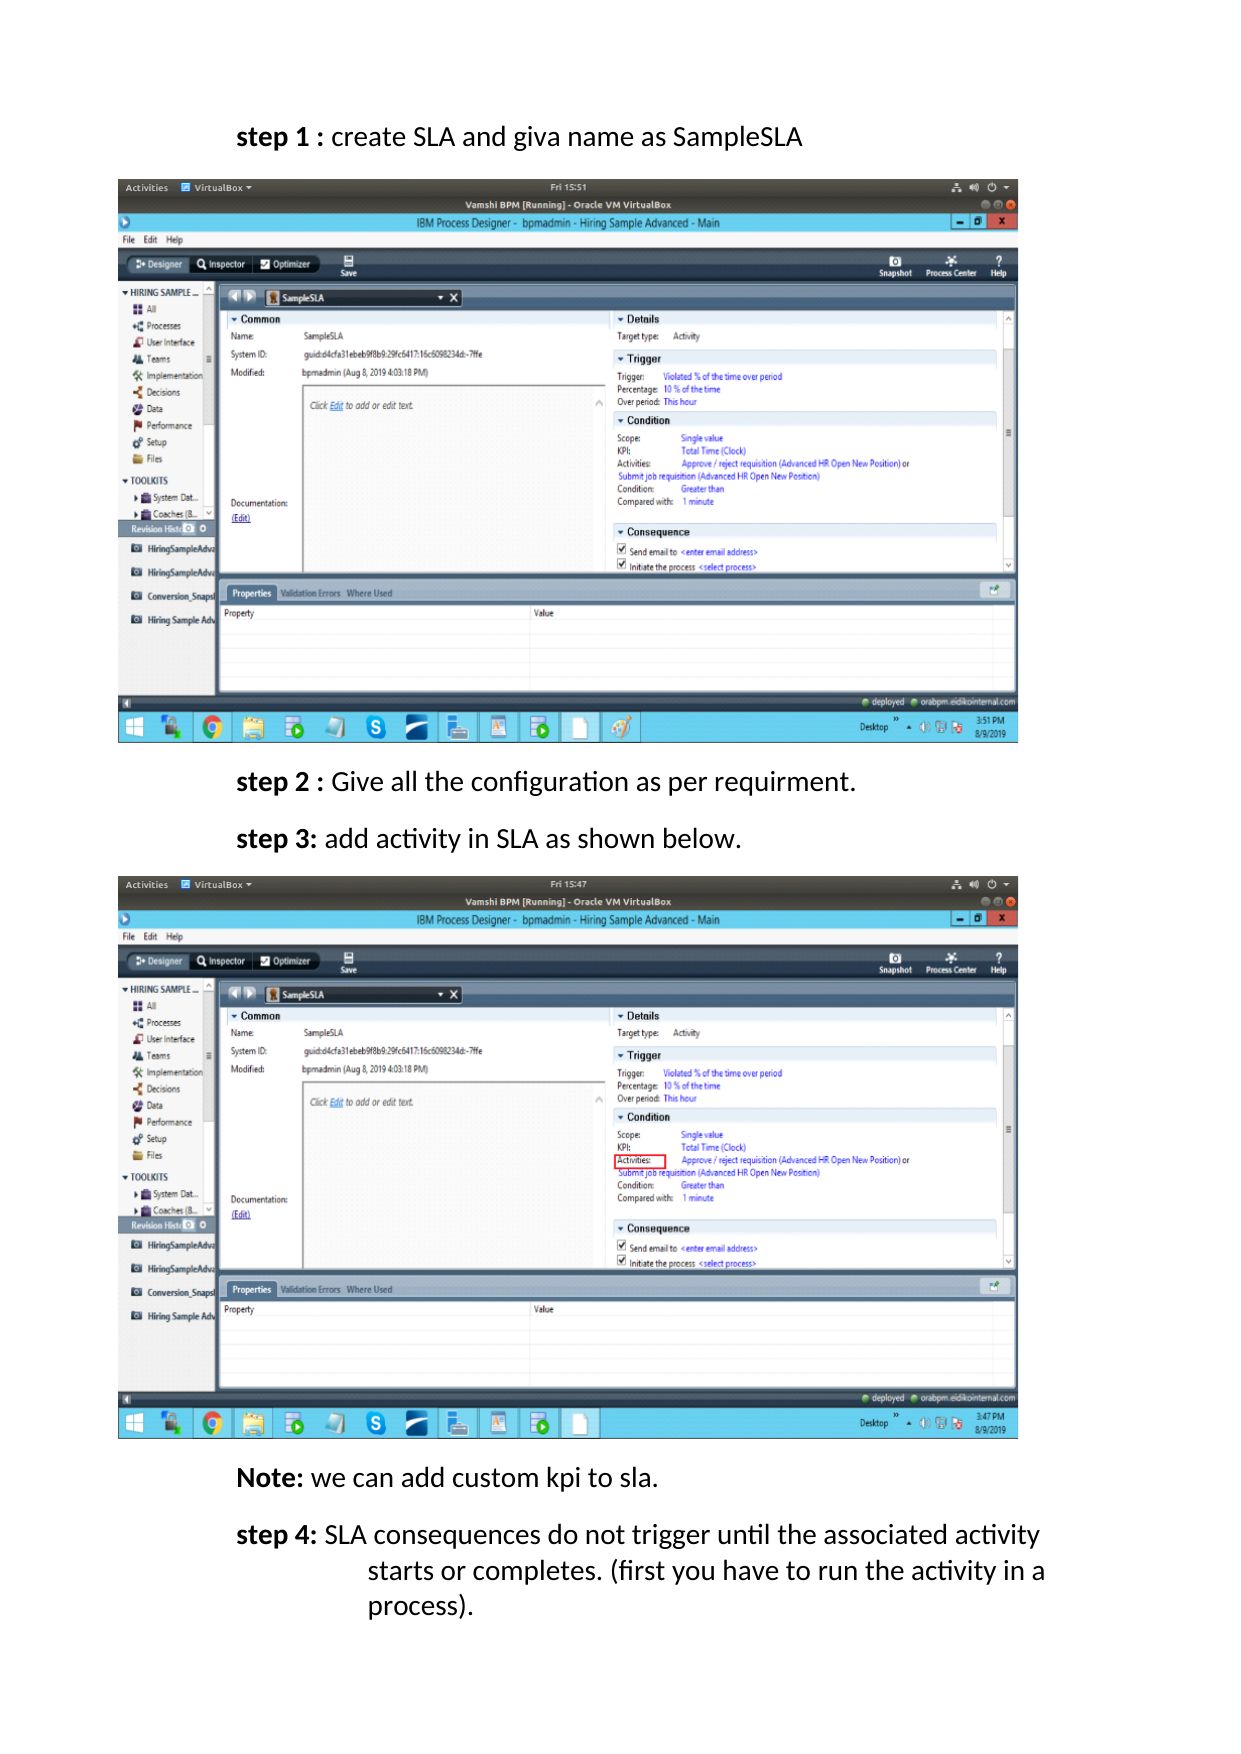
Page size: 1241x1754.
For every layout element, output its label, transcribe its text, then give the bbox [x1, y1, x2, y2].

text step 4: SLA consequences do not trigger until the associated activity starts or completes. (first you have to run the activity in a process). [118, 1516, 1122, 1623]
text Note: we can add custom kpi to sla. [118, 1459, 1122, 1495]
text step 2 : Give all the configuration as per requirment. [118, 763, 1122, 799]
text step 3: add activity in SLA as shown below. [118, 820, 1122, 855]
text step 1 : create SLA and giva name as SampleSLA [118, 118, 1122, 154]
